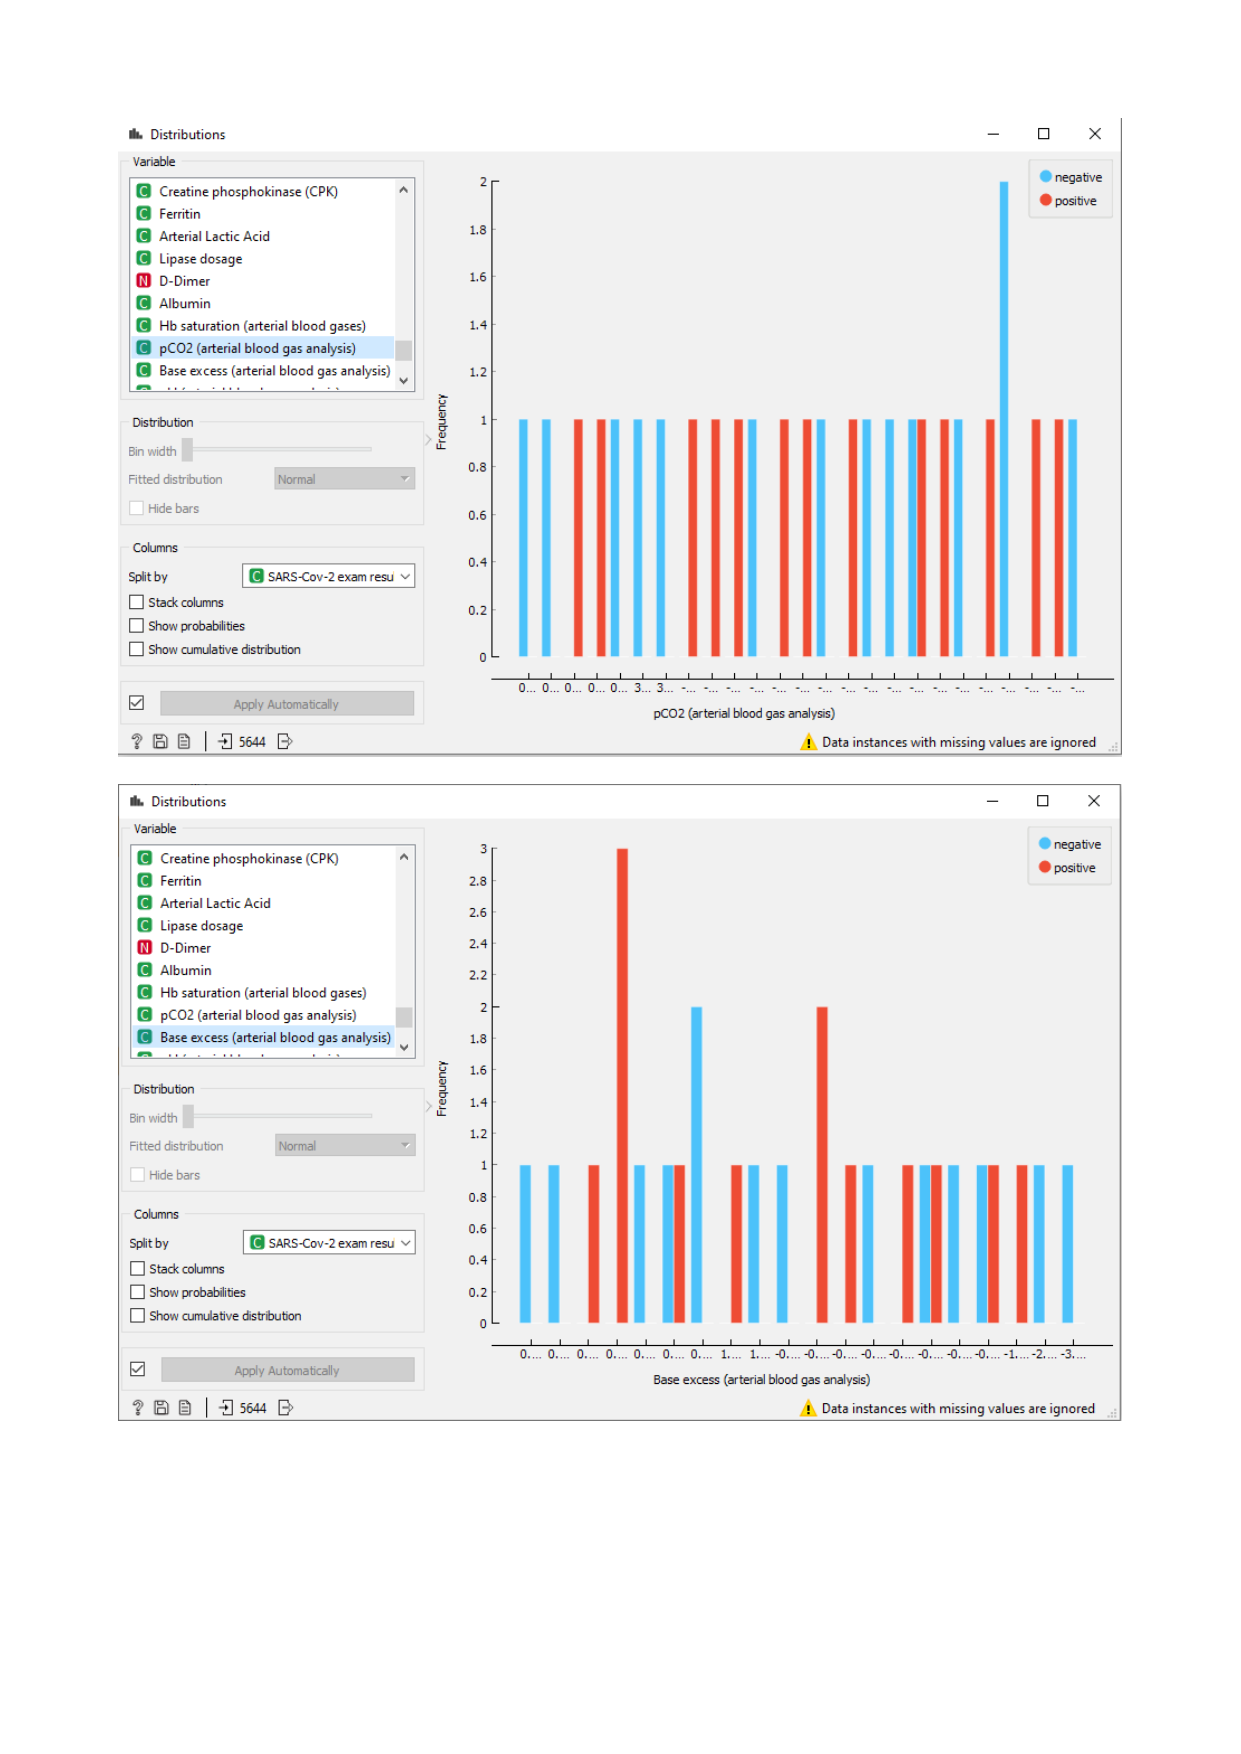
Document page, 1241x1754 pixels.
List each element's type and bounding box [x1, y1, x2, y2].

picture [118, 784, 1122, 1421]
picture [118, 118, 1122, 757]
